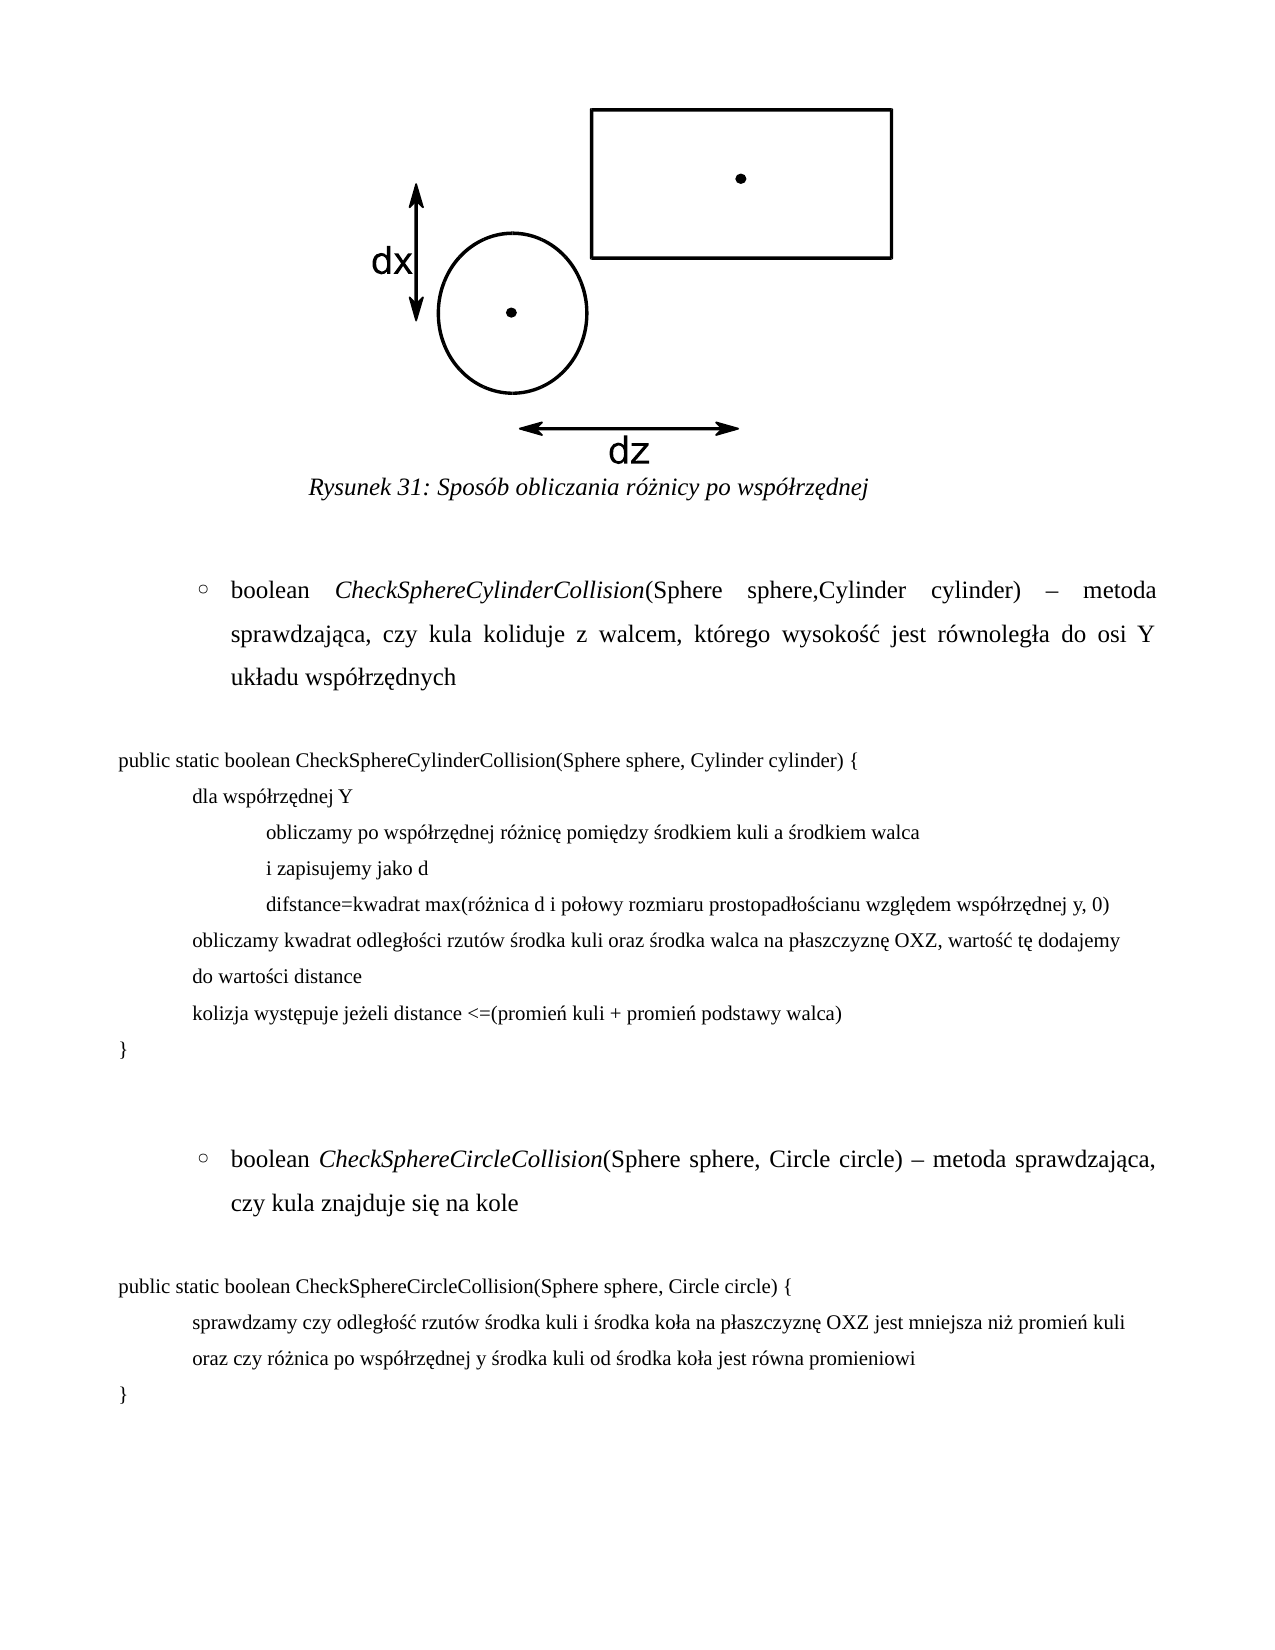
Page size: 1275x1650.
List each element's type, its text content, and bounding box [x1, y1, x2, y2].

text do wartości distance [118, 964, 1157, 988]
text i zapisujemy jako d [118, 856, 1157, 880]
text public static boolean CheckSphereCylinderCollision(Sphere sphere, Cylinder cylinder) { [118, 748, 1157, 772]
text oraz czy różnica po współrzędnej y środka kuli od środka koła jest równa promieniowi [118, 1346, 1157, 1370]
list boolean CheckSphereCircleCollision(Sphere sphere, Circle circle) – metoda sprawdzająca, czy kula znajduje się na kole [193, 1144, 1157, 1216]
text } [118, 1036, 1157, 1061]
text public static boolean CheckSphereCircleCollision(Sphere sphere, Circle circle) { [118, 1274, 1157, 1298]
text dla współrzędnej Y [118, 784, 1157, 808]
text kolizja występuje jeżeli distance <=(promień kuli + promień podstawy walca) [118, 1000, 1157, 1024]
text sprawdzamy czy odległość rzutów środka kuli i środka koła na płaszczyznę OXZ jest mniejsza niż promień kuli [118, 1310, 1157, 1334]
list boolean CheckSphereCylinderCollision(Sphere sphere,Cylinder cylinder) – metoda sprawdzająca, czy kula koliduje z walcem, którego wysokość jest równoległa do osi Y układu współrzędnych [193, 576, 1157, 691]
text obliczamy po współrzędnej różnicę pomiędzy środkiem kuli a środkiem walca [118, 820, 1157, 844]
text } [118, 1382, 1157, 1406]
text Rysunek 31: Sposób obliczania różnicy po współrzędnej [308, 121, 967, 500]
text obliczamy kwadrat odległości rzutów środka kuli oraz środka walca na płaszczyznę OXZ, wartość tę dodajemy [118, 928, 1157, 952]
text difstance=kwadrat max(różnica d i połowy rozmiaru prostopadłościanu względem współrzędnej y, 0) [118, 892, 1157, 916]
